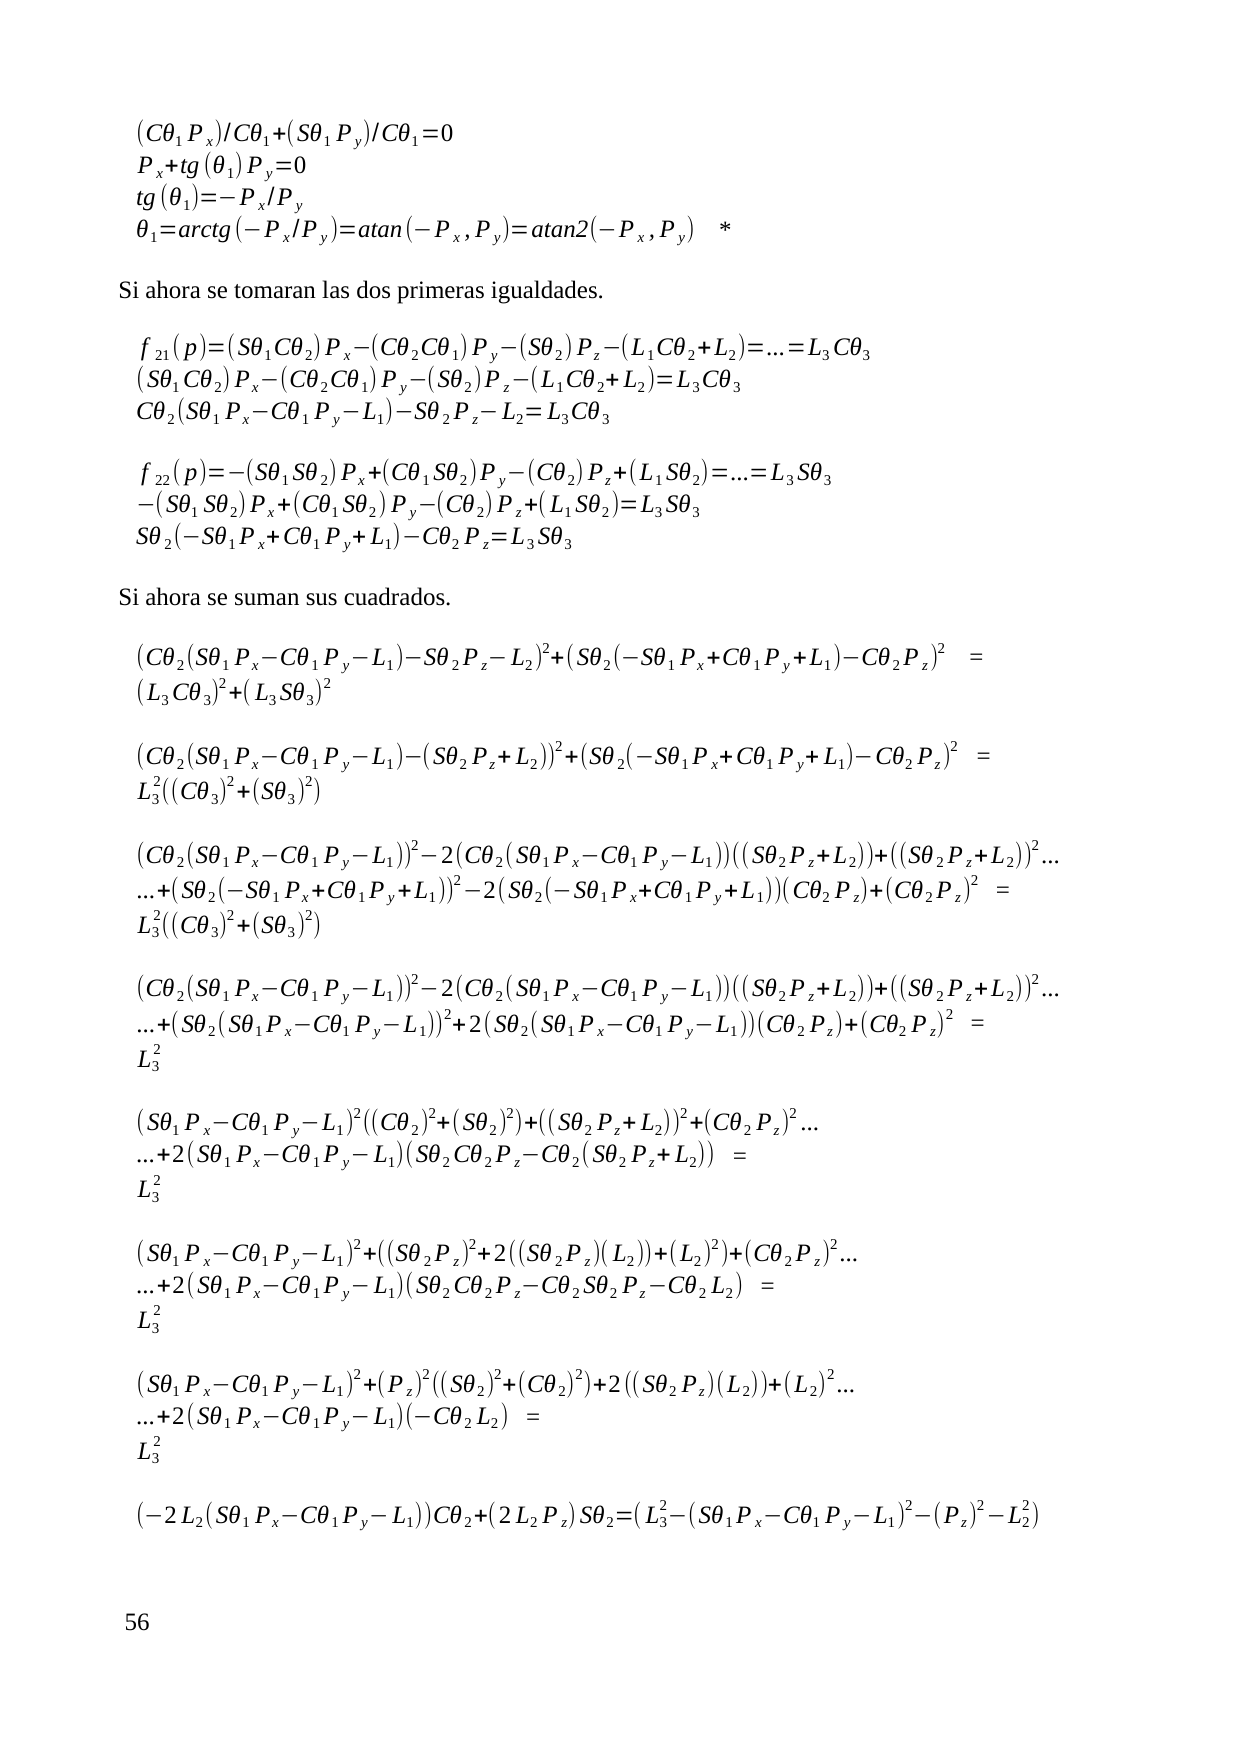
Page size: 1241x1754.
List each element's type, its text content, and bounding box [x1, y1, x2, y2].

text = [118, 1005, 1122, 1040]
text Si ahora se suman sus cuadrados. [118, 582, 1122, 610]
text Si ahora se tomaran las dos primeras igualdades. [118, 275, 1122, 303]
text = [118, 738, 1122, 773]
text = [118, 639, 1122, 674]
text = [118, 1139, 1122, 1171]
text = [118, 1401, 1122, 1433]
text * [118, 214, 1122, 246]
text = [118, 1270, 1122, 1302]
text = [118, 872, 1122, 907]
